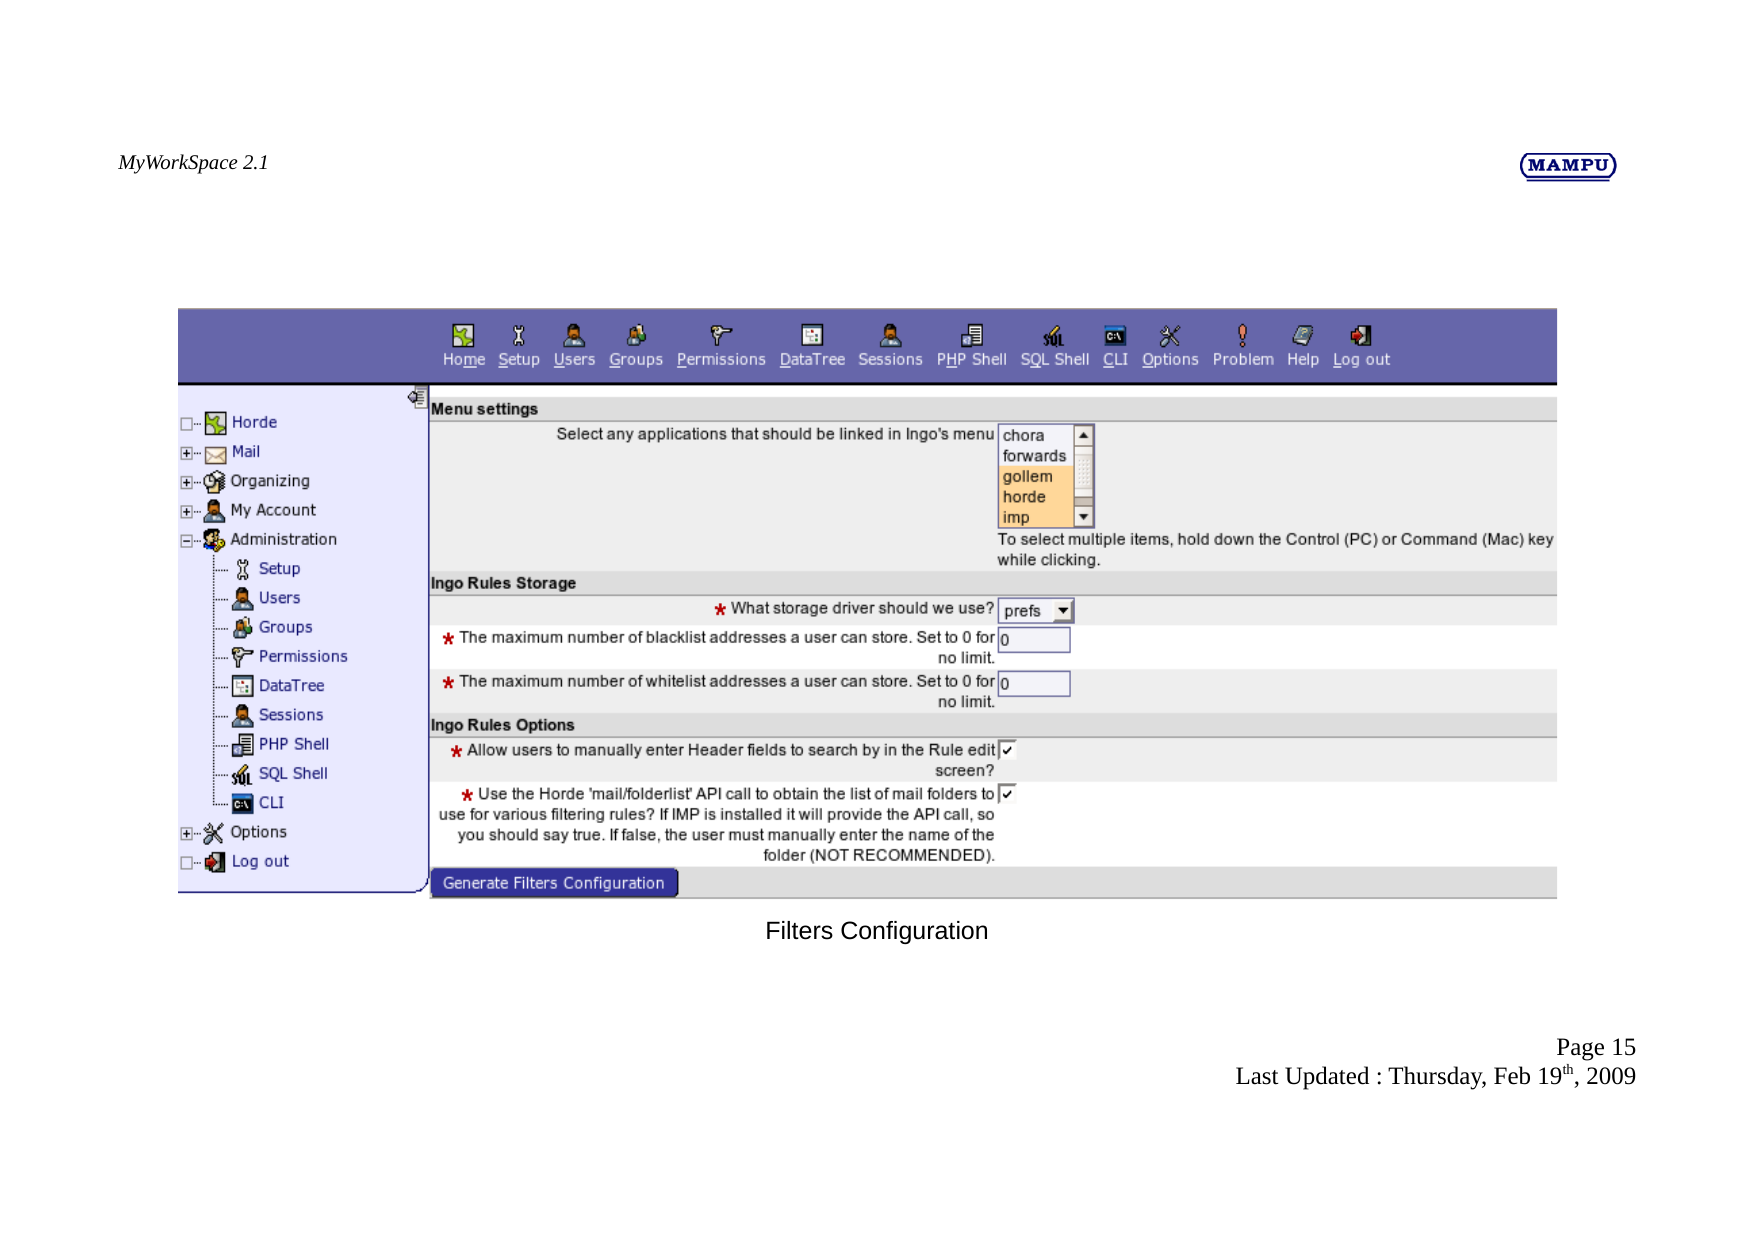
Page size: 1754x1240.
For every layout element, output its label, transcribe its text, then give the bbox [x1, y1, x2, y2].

picture [178, 308, 1558, 902]
picture [1517, 150, 1622, 183]
text Filters Configuration [118, 320, 1636, 945]
